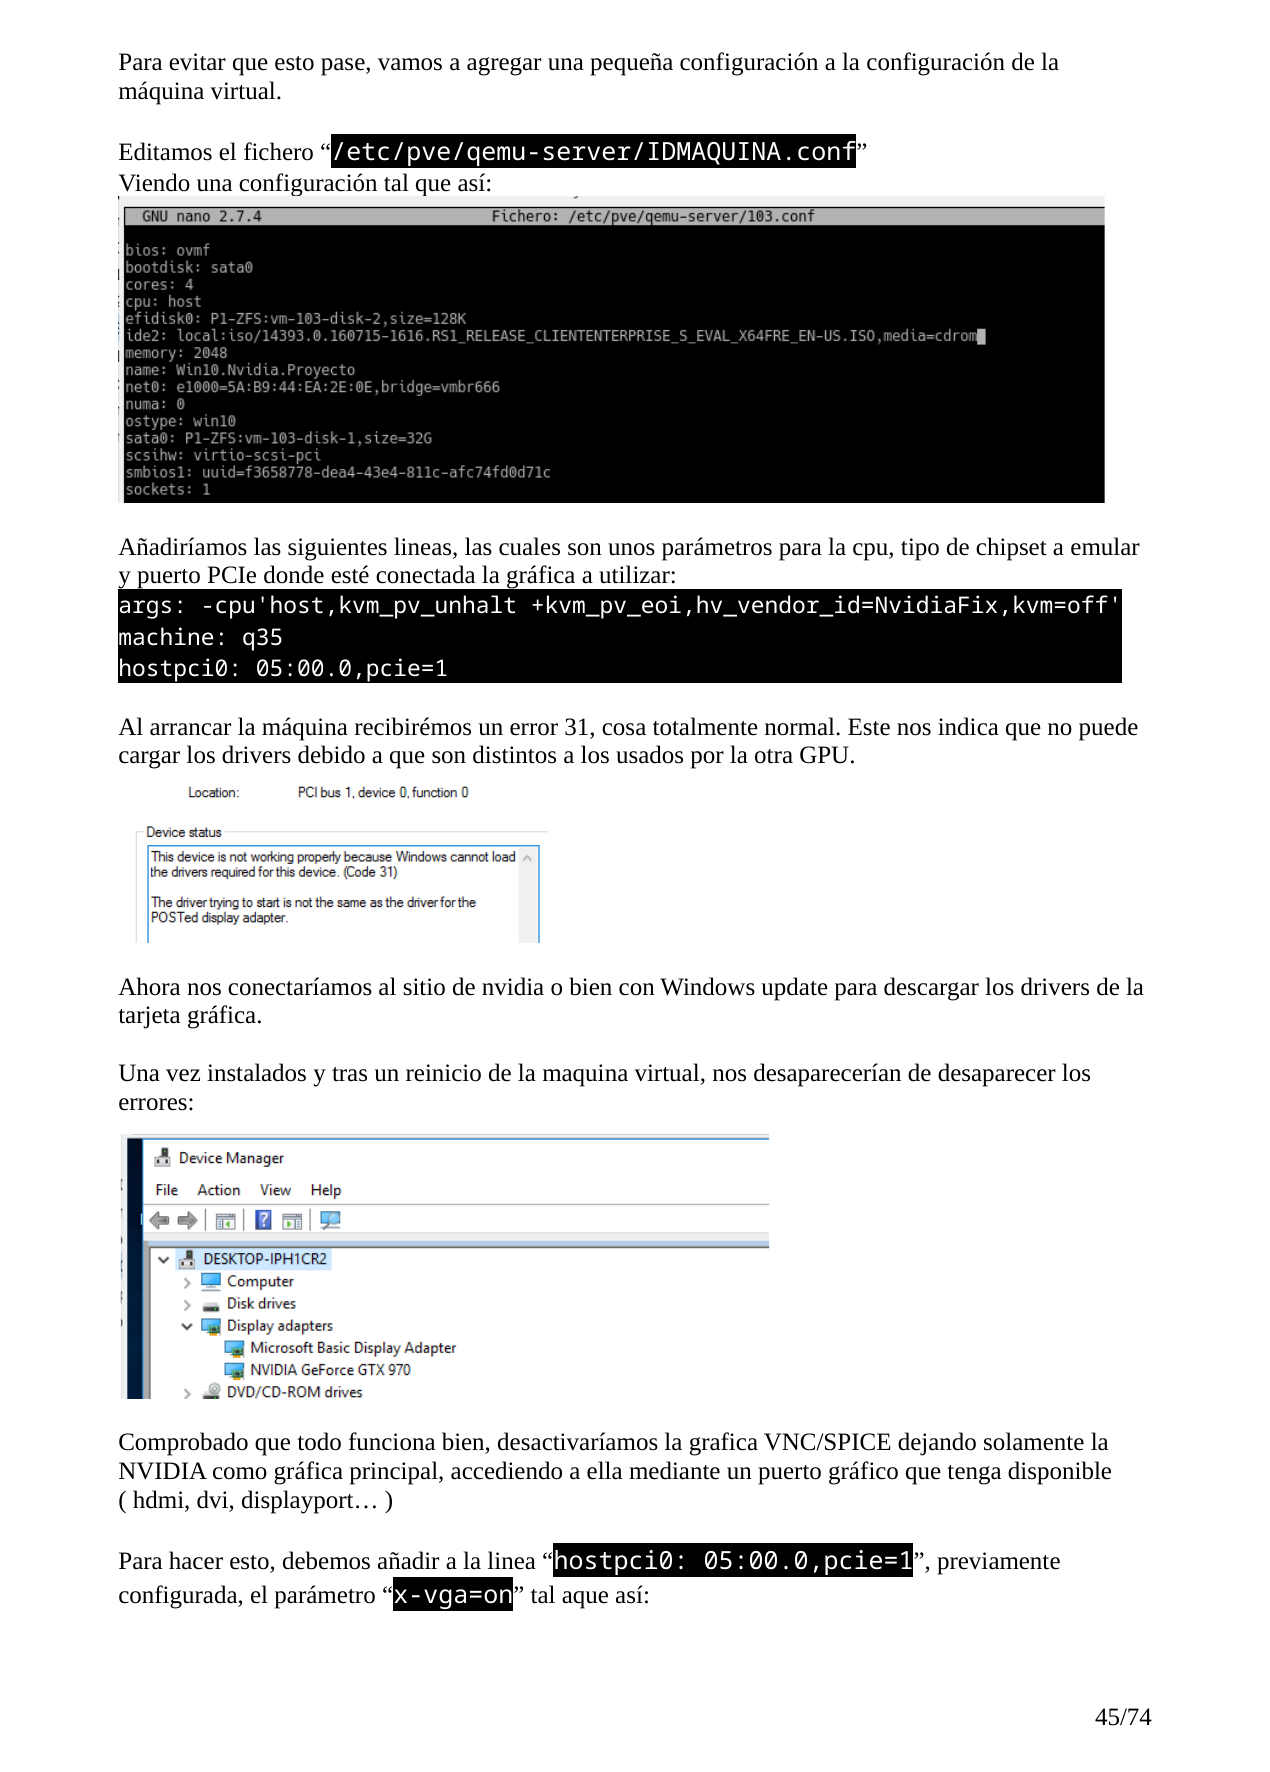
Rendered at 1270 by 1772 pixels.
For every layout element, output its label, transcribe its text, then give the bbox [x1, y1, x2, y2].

picture [120, 1134, 770, 1399]
picture [132, 783, 549, 943]
text Ahora nos conectaríamos al sitio de nvidia o bien con Windows update para descargar los drivers de la tarjeta gráfica. [118, 972, 1152, 1029]
text Añadiríamos las siguientes lineas, las cuales son unos parámetros para la cpu, tipo de chipset a emular y puerto PCIe donde esté conectada la gráfica a utilizar: [118, 532, 1152, 589]
text Una vez instalados y tras un reinicio de la maquina virtual, nos desaparecerían de desaparecer los errores: [118, 1058, 1152, 1116]
text Comprobado que todo funciona bien, desactivaríamos la grafica VNC/SPICE dejando solamente la NVIDIA como gráfica principal, accediendo a ella mediante un puerto gráfico que tenga disponible ( hdmi, dvi, displayport… ) [118, 1427, 1152, 1514]
picture [118, 196, 1105, 503]
text Para hacer esto, debemos añadir a la linea “hostpci0: 05:00.0,pcie=1”, previamente configurada, el parámetro “x-vga=on” tal aque así: [118, 1542, 1152, 1611]
text Viendo una configuración tal que así: [118, 168, 1152, 196]
text Editamos el fichero “/etc/pve/qemu-server/IDMAQUINA.conf” [118, 133, 1152, 168]
text args: -cpu'host,kvm_pv_unhalt +kvm_pv_eoi,hv_vendor_id=NvidiaFix,kvm=off' machine: q35 hostpci0: 05:00.0,pcie=1 Al arrancar la máquina recibirémos un error 31, cosa totalmente normal. Este nos indica que no puede cargar los drivers debido a que son distintos a los usados por la otra GPU. [118, 589, 1152, 769]
text Para evitar que esto pase, vamos a agregar una pequeña configuración a la configuración de la máquina virtual. [118, 47, 1152, 105]
